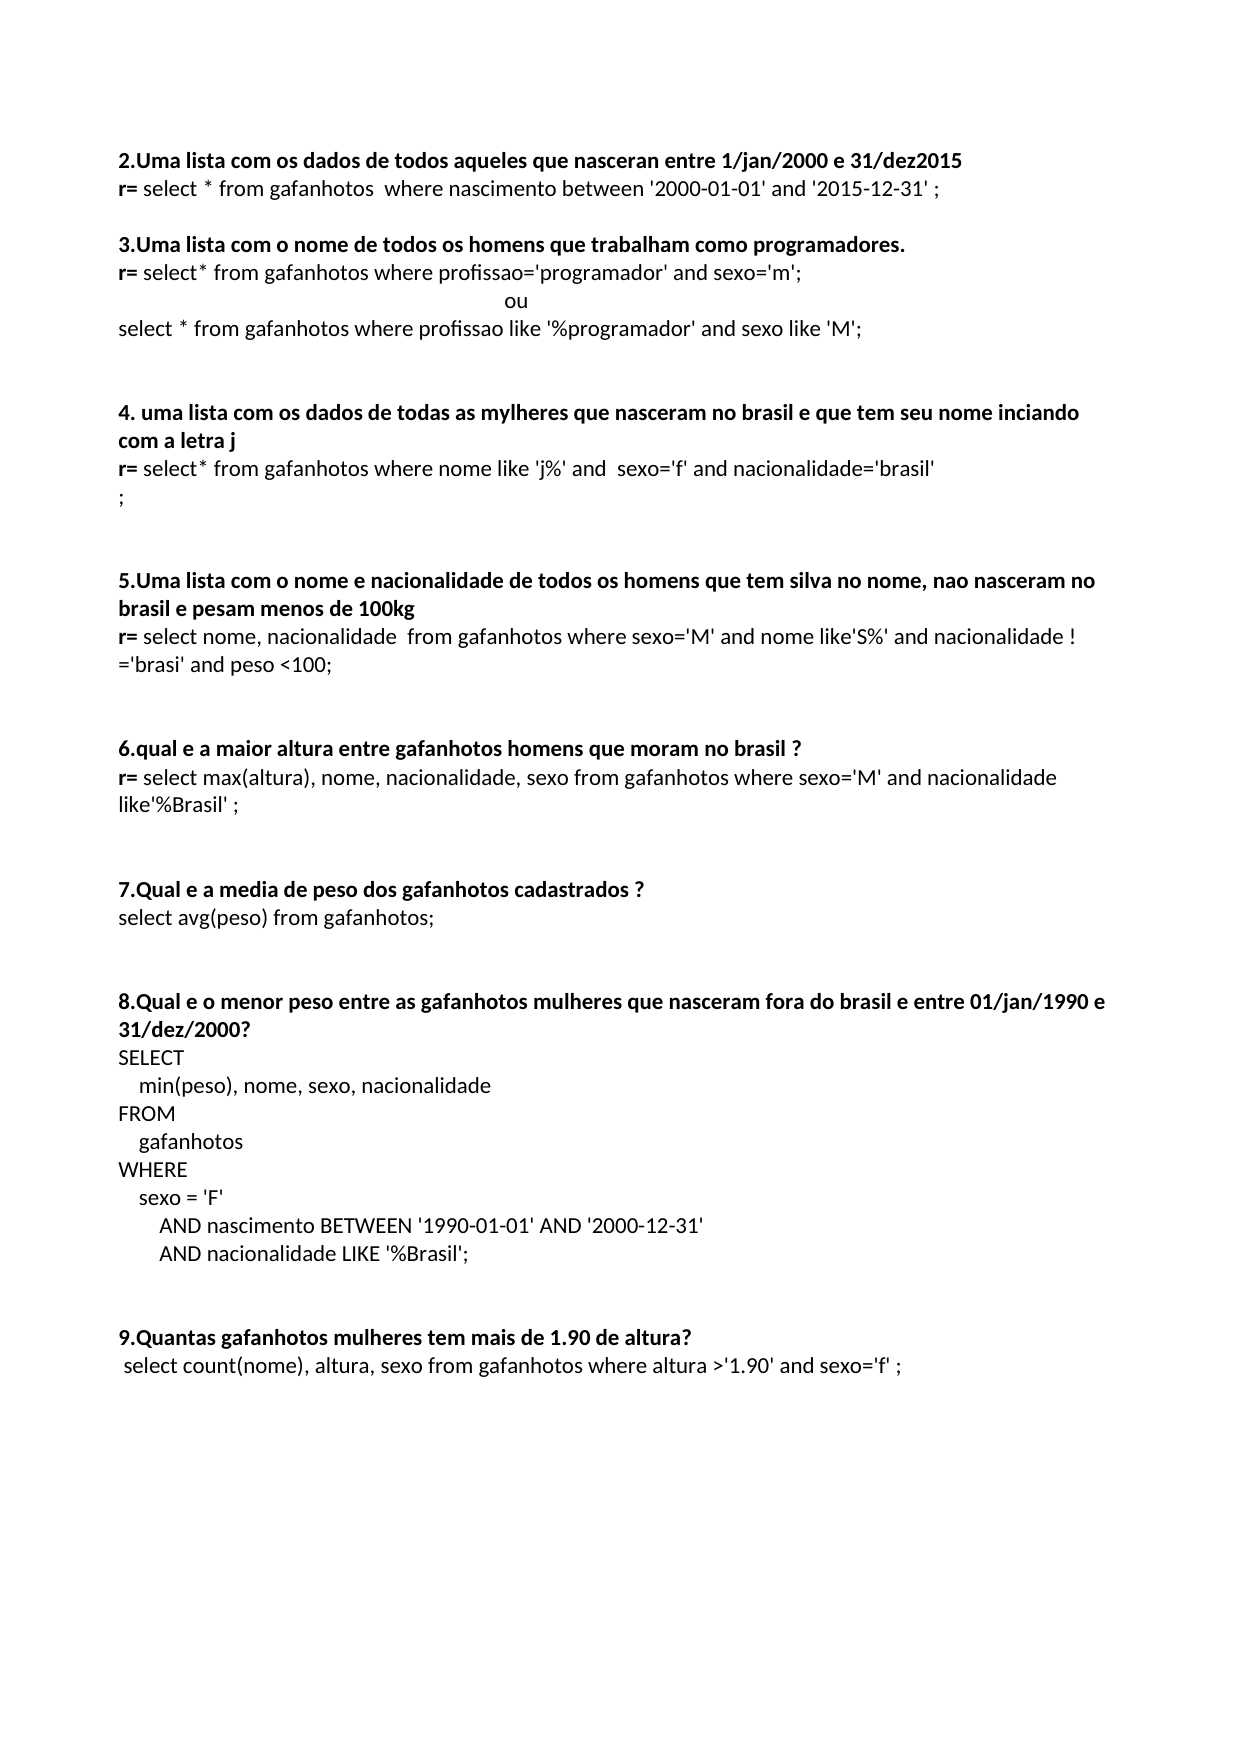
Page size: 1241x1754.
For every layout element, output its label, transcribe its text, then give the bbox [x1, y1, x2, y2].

text AND nacionalidade LIKE '%Brasil'; [118, 1239, 1122, 1267]
text sexo = 'F' [118, 1183, 1122, 1211]
text r= select * from gafanhotos where nascimento between '2000-01-01' and '2015-12-31' ; [118, 174, 1122, 202]
text SELECT [118, 1043, 1122, 1071]
text FROM [118, 1099, 1122, 1127]
text 9.Quantas gafanhotos mulheres tem mais de 1.90 de altura? [118, 1323, 1122, 1351]
text select count(nome), altura, sexo from gafanhotos where altura >'1.90' and sexo='f' ; [118, 1351, 1122, 1379]
text gafanhotos [118, 1127, 1122, 1155]
text 4. uma lista com os dados de todas as mylheres que nasceram no brasil e que tem seu nome inciando com a letra j [118, 398, 1122, 454]
text r= select* from gafanhotos where profissao='programador' and sexo='m'; [118, 258, 1122, 286]
text select avg(peso) from gafanhotos; [118, 903, 1122, 931]
text AND nascimento BETWEEN '1990-01-01' AND '2000-12-31' [118, 1211, 1122, 1239]
text 8.Qual e o menor peso entre as gafanhotos mulheres que nasceram fora do brasil e entre 01/jan/1990 e 31/dez/2000? [118, 987, 1122, 1043]
text 6.qual e a maior altura entre gafanhotos homens que moram no brasil ? [118, 734, 1122, 763]
text r= select* from gafanhotos where nome like 'j%' and sexo='f' and nacionalidade='brasil' [118, 454, 1122, 482]
text select * from gafanhotos where profissao like '%programador' and sexo like 'M'; [118, 314, 1122, 342]
text min(peso), nome, sexo, nacionalidade [118, 1071, 1122, 1099]
text ou [118, 286, 1122, 314]
text 3.Uma lista com o nome de todos os homens que trabalham como programadores. [118, 230, 1122, 258]
text 2.Uma lista com os dados de todos aqueles que nasceran entre 1/jan/2000 e 31/dez2015 [118, 146, 1122, 174]
text 7.Qual e a media de peso dos gafanhotos cadastrados ? [118, 875, 1122, 903]
text 5.Uma lista com o nome e nacionalidade de todos os homens que tem silva no nome, nao nasceram no brasil e pesam menos de 100kg [118, 566, 1122, 622]
text ; [118, 482, 1122, 510]
text WHERE [118, 1155, 1122, 1183]
text r= select nome, nacionalidade from gafanhotos where sexo='M' and nome like'S%' and nacionalidade !='brasi' and peso <100; [118, 622, 1122, 678]
text r= select max(altura), nome, nacionalidade, sexo from gafanhotos where sexo='M' and nacionalidade like'%Brasil' ; [118, 763, 1122, 819]
